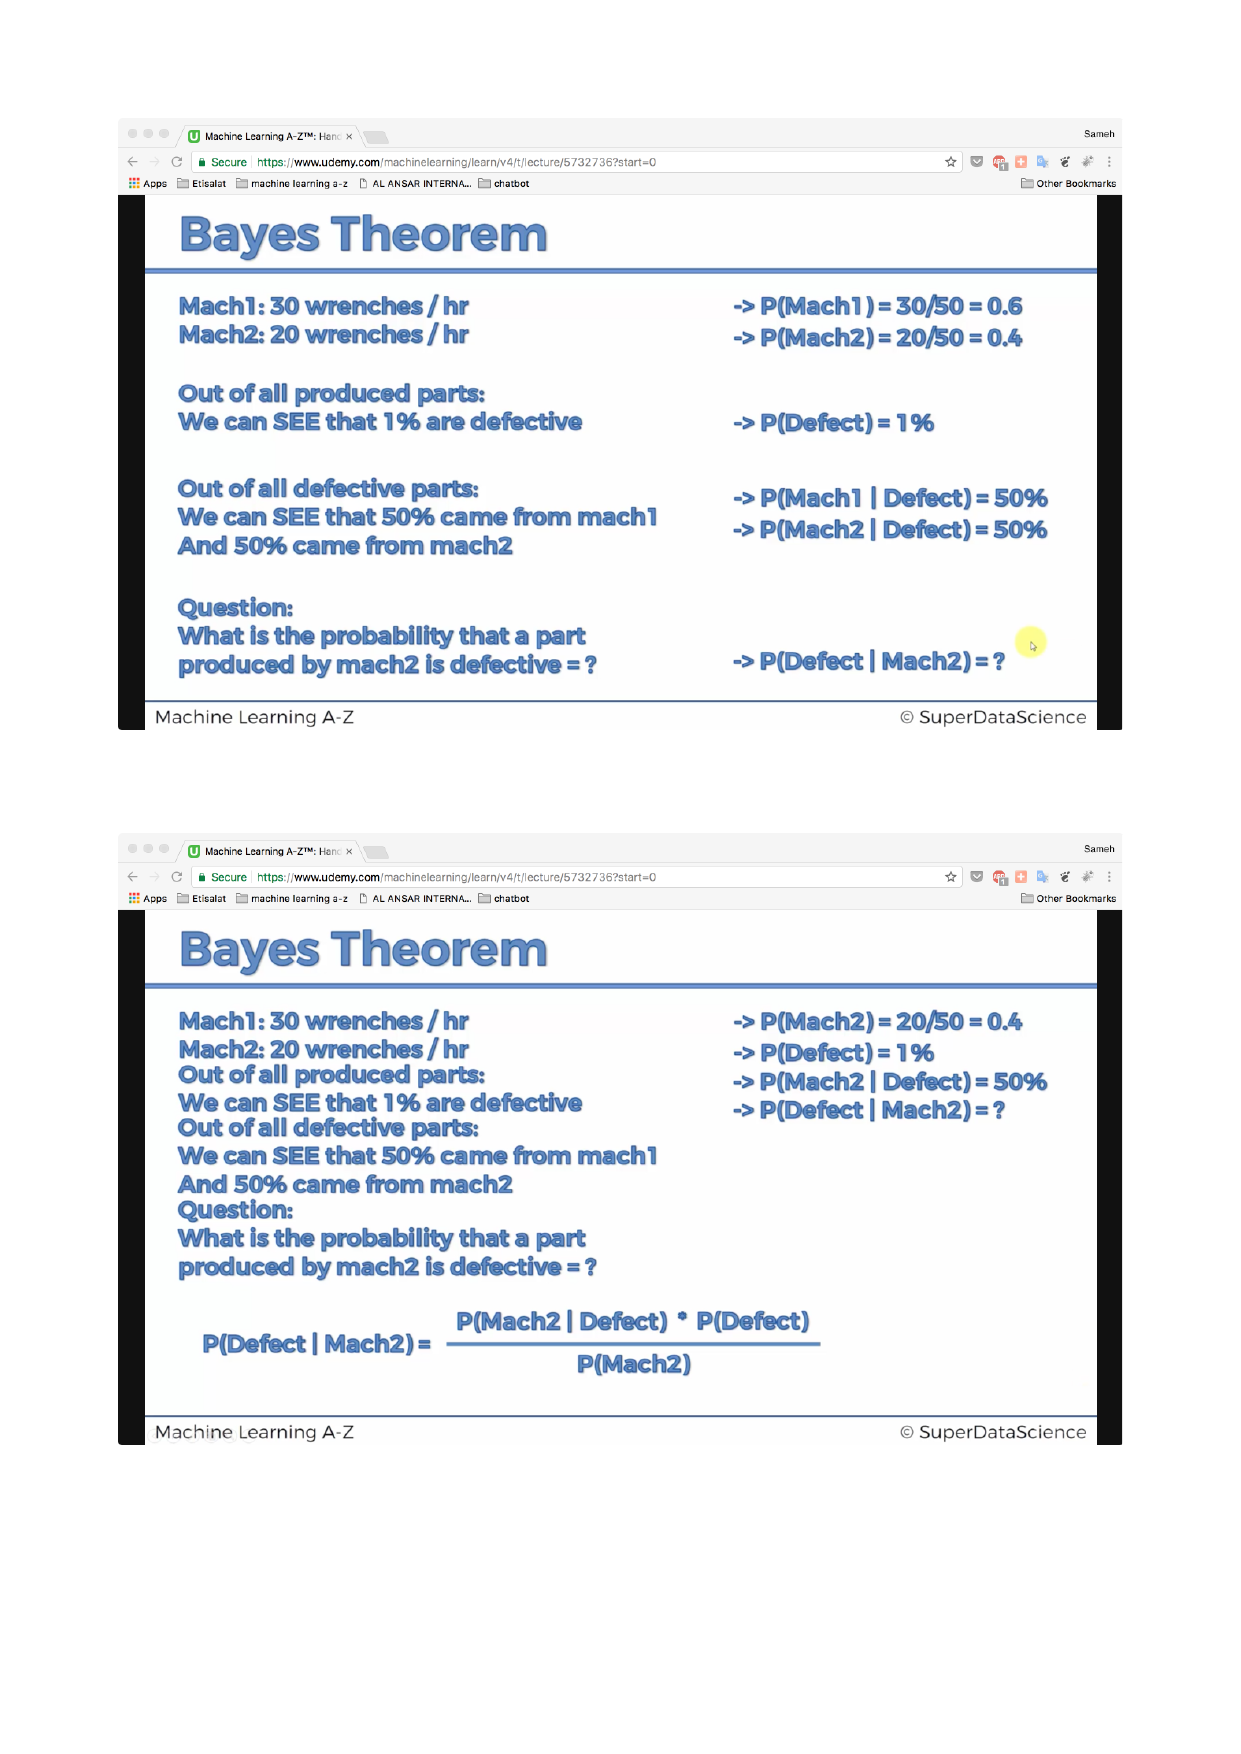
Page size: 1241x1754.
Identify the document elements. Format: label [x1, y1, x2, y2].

picture [118, 118, 1123, 730]
picture [118, 833, 1123, 1445]
